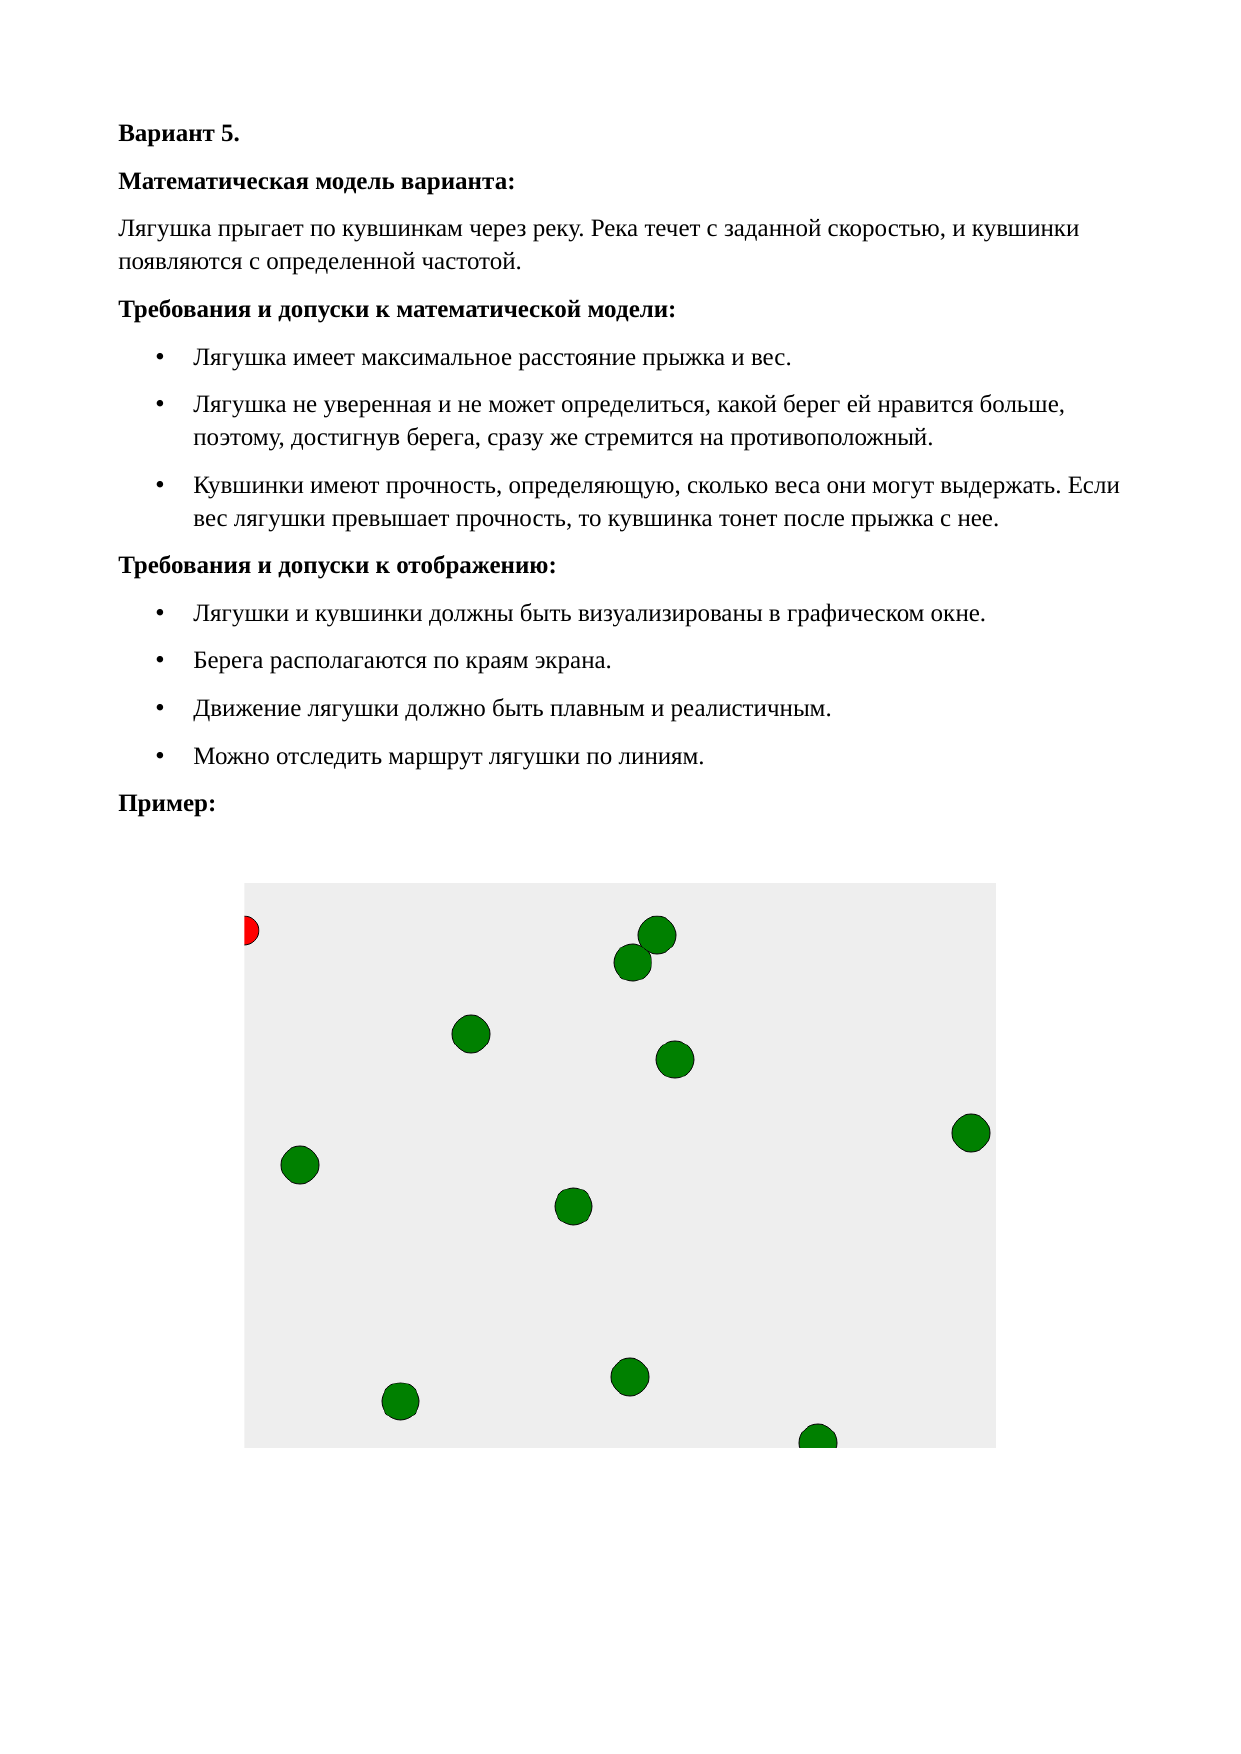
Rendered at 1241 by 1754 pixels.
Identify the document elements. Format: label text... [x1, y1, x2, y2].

list Можно отследить маршрут лягушки по линиям. [156, 741, 1122, 769]
list Кувшинки имеют прочность, определяющую, сколько веса они могут выдержать. Если вес лягушки превышает прочность, то кувшинка тонет после прыжка с нее. [156, 470, 1122, 532]
text Математическая модель варианта: [118, 166, 1122, 194]
list Лягушки и кувшинки должны быть визуализированы в графическом окне. [156, 598, 1122, 627]
text Требования и допуски к отображению: [118, 550, 1122, 579]
text Требования и допуски к математической модели: [118, 294, 1122, 323]
list Берега располагаются по краям экрана. [156, 646, 1122, 674]
picture [244, 883, 996, 1448]
text Пример: [118, 788, 1122, 817]
text Лягушка прыгает по кувшинкам через реку. Река течет с заданной скоростью, и кувшинки появляются с определенной частотой. [118, 213, 1122, 275]
list Движение лягушки должно быть плавным и реалистичным. [156, 693, 1122, 722]
list Лягушка не уверенная и не может определиться, какой берег ей нравится больше, поэтому, достигнув берега, сразу же стремится на противоположный. [156, 389, 1122, 451]
list Лягушка имеет максимальное расстояние прыжка и вес. [156, 342, 1122, 370]
text Вариант 5. [118, 118, 1122, 147]
